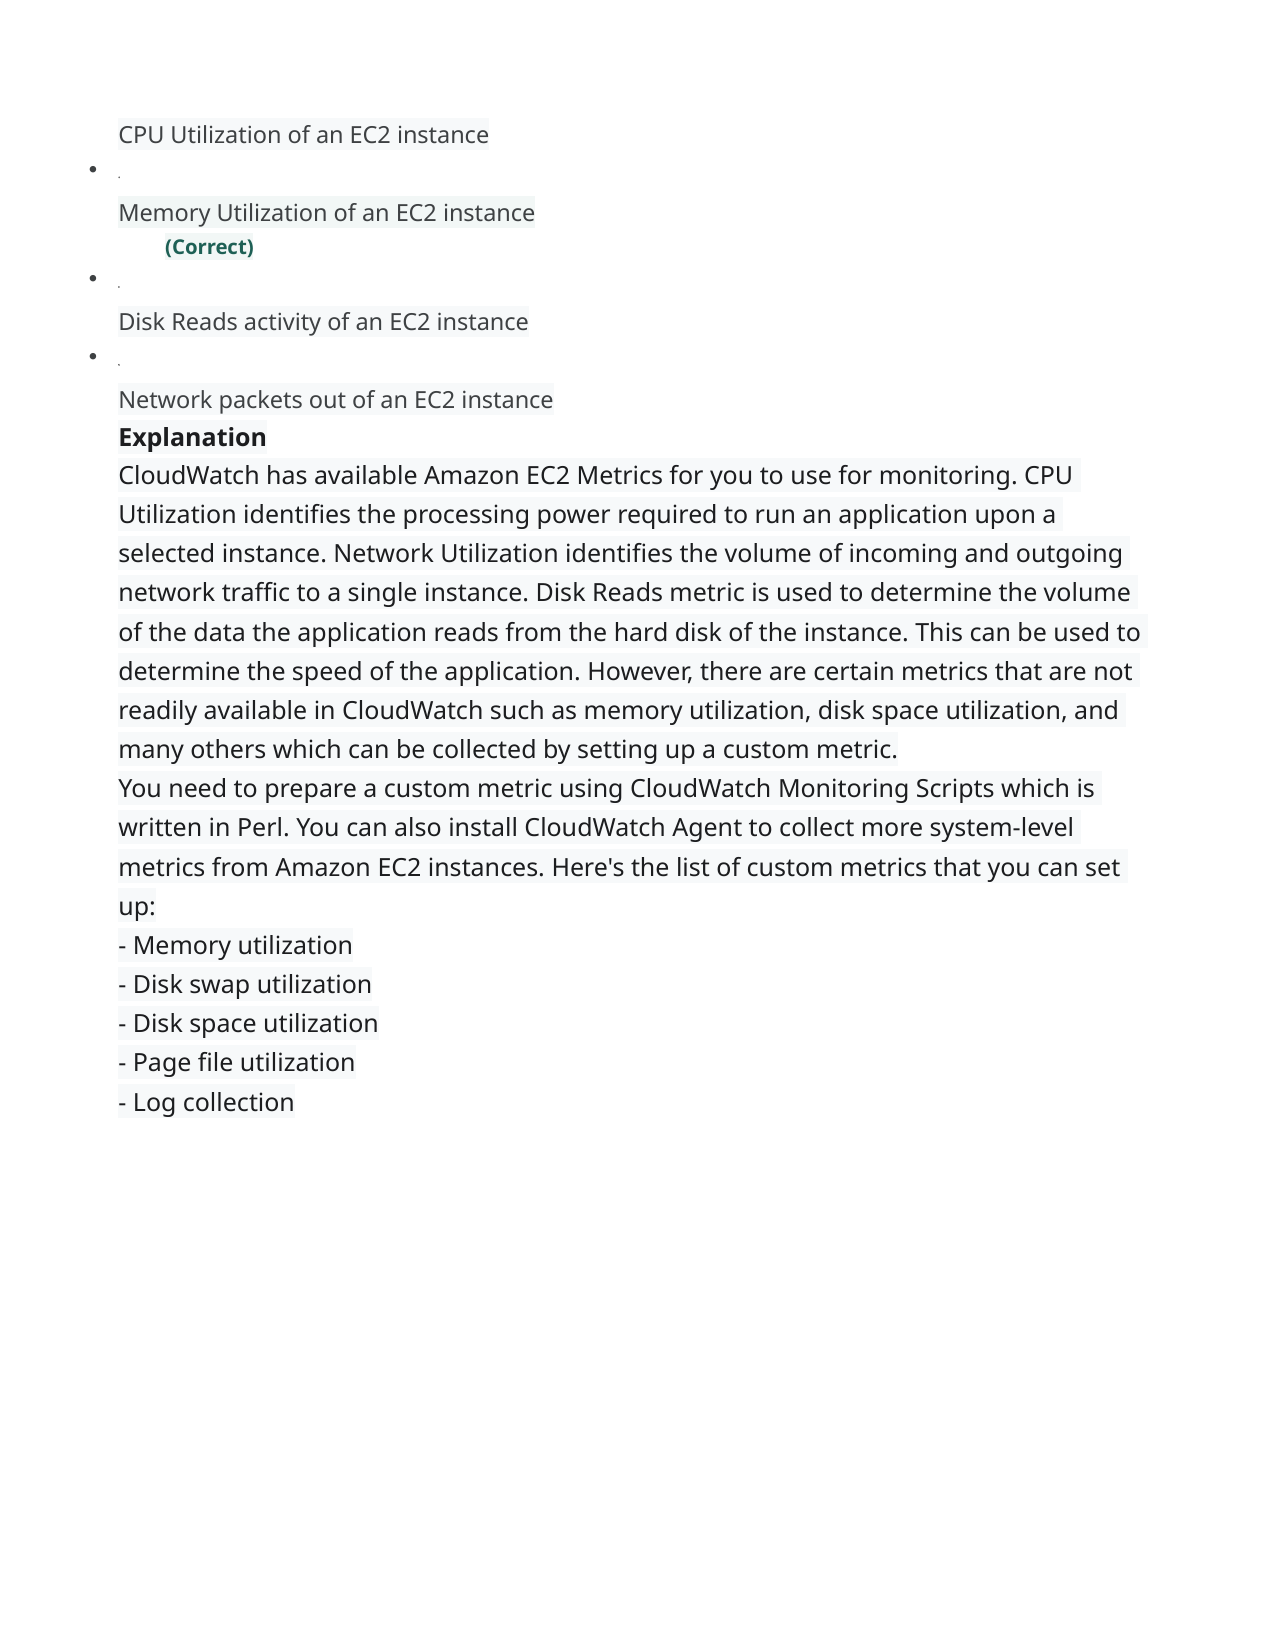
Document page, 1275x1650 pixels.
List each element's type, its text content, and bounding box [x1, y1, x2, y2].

list ​ [118, 264, 1157, 293]
text You need to prepare a custom metric using CloudWatch Monitoring Scripts which is written in Perl. You can also install CloudWatch Agent to collect more system-level metrics from Amazon EC2 instances. Here's the list of custom metrics that you can set up: [118, 771, 1157, 922]
list Disk Reads activity of an EC2 instance [118, 306, 1157, 337]
list Memory Utilization of an EC2 instance [118, 196, 1157, 228]
list ​ [118, 155, 1157, 184]
list ​ [118, 342, 1157, 371]
text - Memory utilization - Disk swap utilization - Disk space utilization - Page file utilization - Log collection [118, 927, 1157, 1118]
subtitle Explanation [118, 420, 1157, 454]
list Network packets out of an EC2 instance [118, 383, 1157, 415]
list (Correct) [165, 233, 1157, 260]
text CloudWatch has available Amazon EC2 Metrics for you to use for monitoring. CPU Utilization identifies the processing power required to run an application upon a selected instance. Network Utilization identifies the volume of incoming and outgoing network traffic to a single instance. Disk Reads metric is used to determine the volume of the data the application reads from the hard disk of the instance. This can be used to determine the speed of the application. However, there are certain metrics that are not readily available in CloudWatch such as memory utilization, disk space utilization, and many others which can be collected by setting up a custom metric. [118, 457, 1157, 766]
list CPU Utilization of an EC2 instance [118, 118, 1157, 150]
